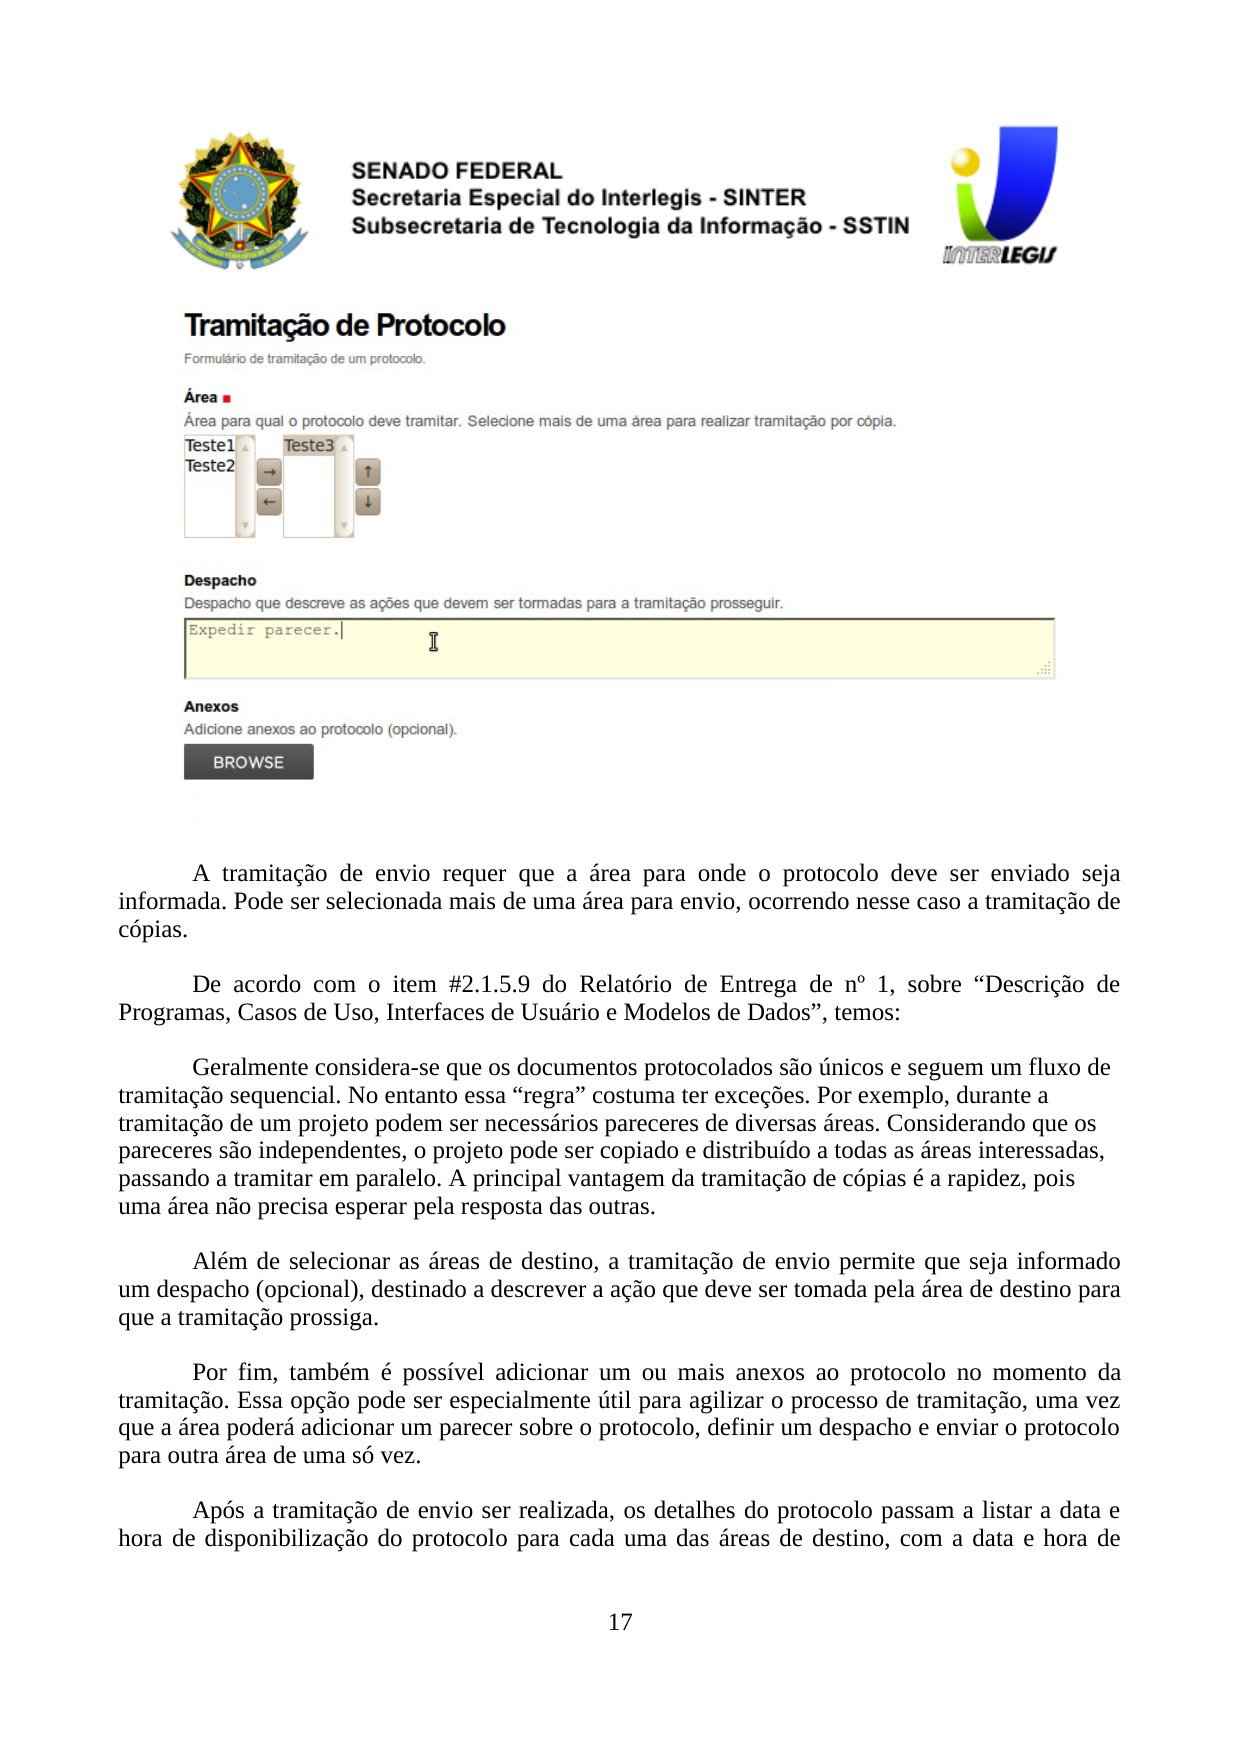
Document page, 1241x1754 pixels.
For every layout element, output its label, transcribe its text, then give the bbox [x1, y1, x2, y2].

text Por fim, também é possível adicionar um ou mais anexos ao protocolo no momento da tramitação. Essa opção pode ser especialmente útil para agilizar o processo de tramitação, uma vez que a área poderá adicionar um parecer sobre o protocolo, definir um despacho e enviar o protocolo para outra área de uma só vez. [118, 1358, 1122, 1469]
text Além de selecionar as áreas de destino, a tramitação de envio permite que seja informado um despacho (opcional), destinado a descrever a ação que deve ser tomada pela área de destino para que a tramitação prossiga. [118, 1247, 1122, 1330]
picture [177, 305, 1063, 832]
text A tramitação de envio requer que a área para onde o protocolo deve ser enviado seja informada. Pode ser selecionada mais de uma área para envio, ocorrendo nesse caso a tramitação de cópias. [118, 859, 1122, 942]
text De acordo com o item #2.1.5.9 do Relatório de Entrega de nº 1, sobre “Descrição de Programas, Casos de Uso, Interfaces de Usuário e Modelos de Dados”, temos: [118, 970, 1122, 1026]
picture [163, 118, 1078, 276]
text Após a tramitação de envio ser realizada, os detalhes do protocolo passam a listar a data e hora de disponibilização do protocolo para cada uma das áreas de destino, com a data e hora de [118, 1497, 1122, 1552]
text Geralmente considera-se que os documentos protocolados são únicos e seguem um fluxo de tramitação sequencial. No entanto essa “regra” costuma ter exceções. Por exemplo, durante a tramitação de um projeto podem ser necessários pareceres de diversas áreas. Considerando que os pareceres são independentes, o projeto pode ser copiado e distribuído a todas as áreas interessadas, passando a tramitar em paralelo. A principal vantagem da tramitação de cópias é a rapidez, pois uma área não precisa esperar pela resposta das outras. [118, 1053, 1122, 1219]
